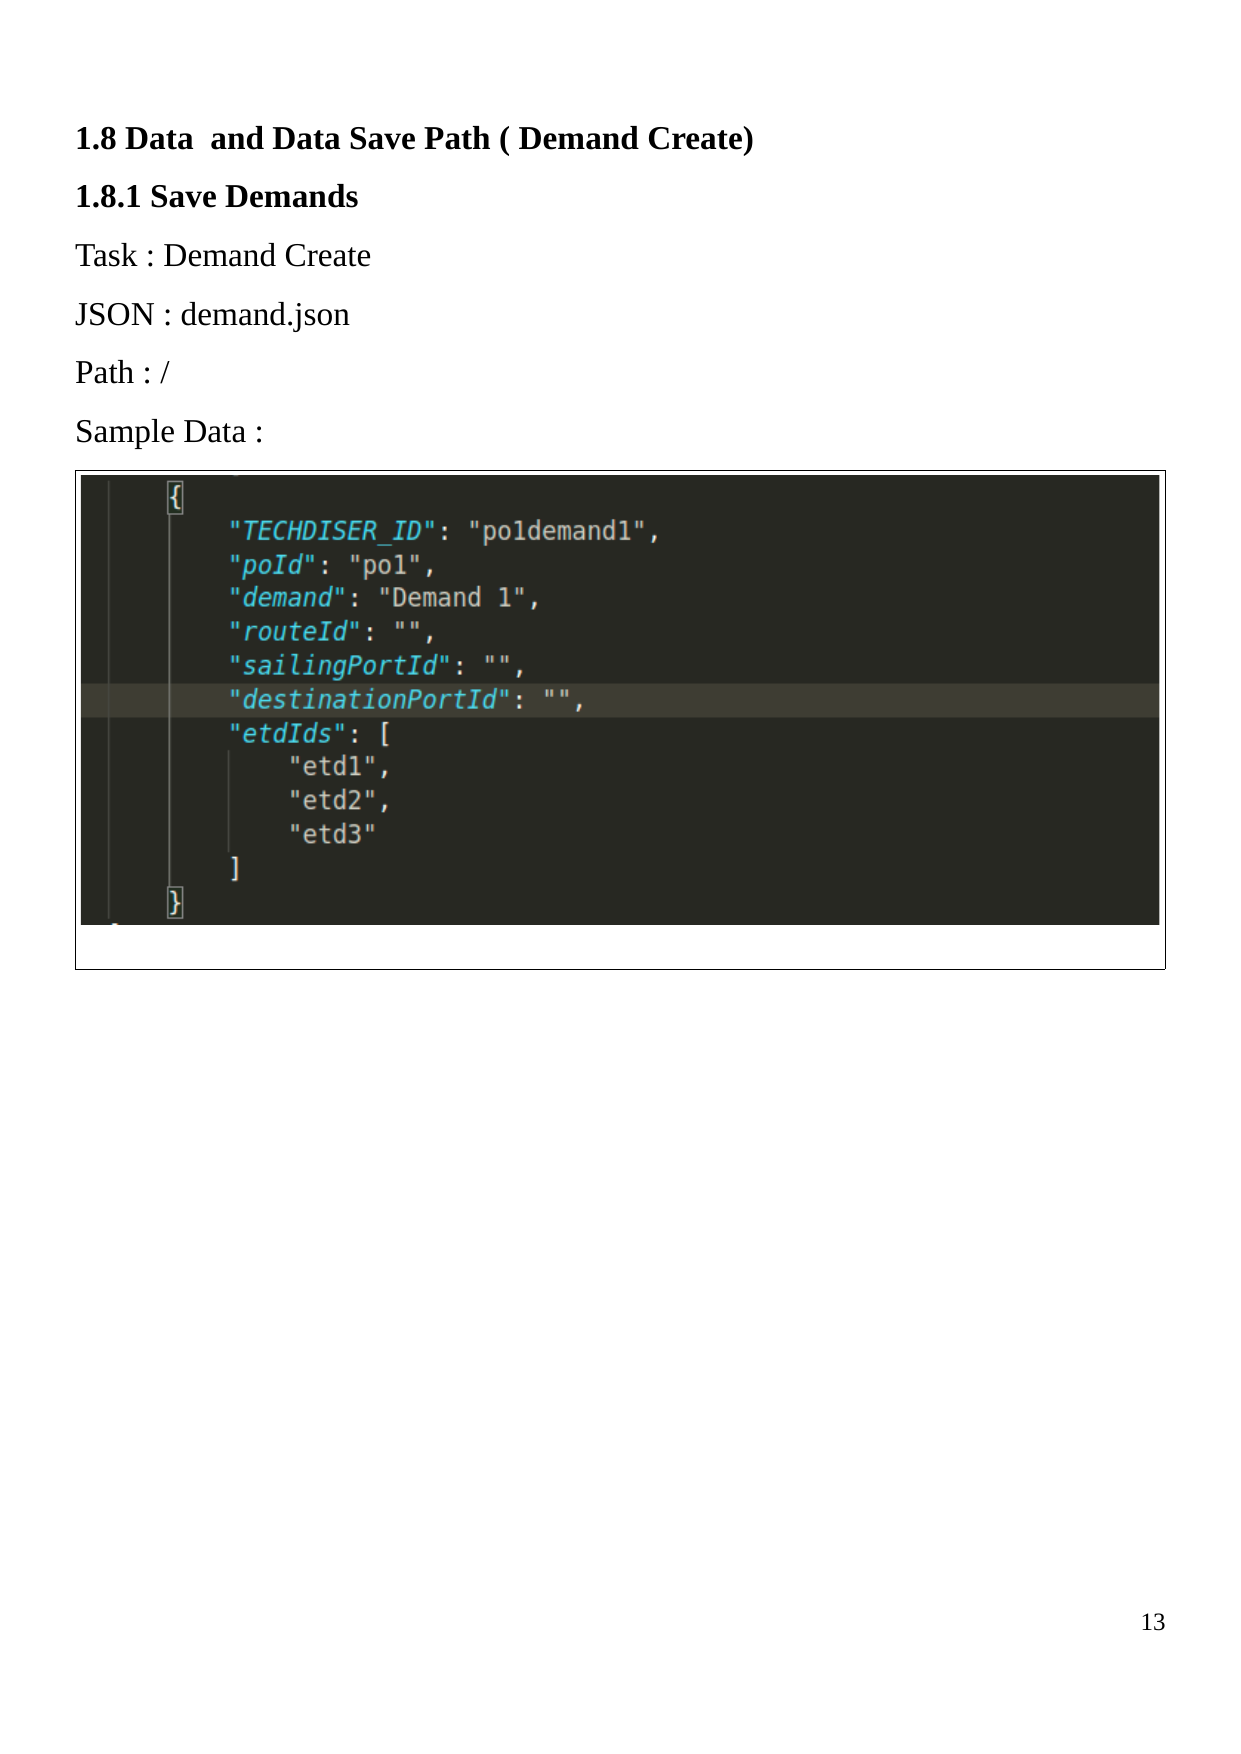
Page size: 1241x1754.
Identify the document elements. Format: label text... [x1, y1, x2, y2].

text 1.8 Data and Data Save Path ( Demand Create) [75, 118, 1165, 156]
text Sample Data : [75, 411, 1165, 450]
text Path : / [75, 353, 1165, 391]
table_header [76, 471, 1165, 969]
picture [80, 475, 1160, 925]
text 1.8.1 Save Demands [75, 177, 1165, 215]
text Task : Demand Create [75, 235, 1165, 274]
text JSON : demand.json [75, 294, 1165, 332]
